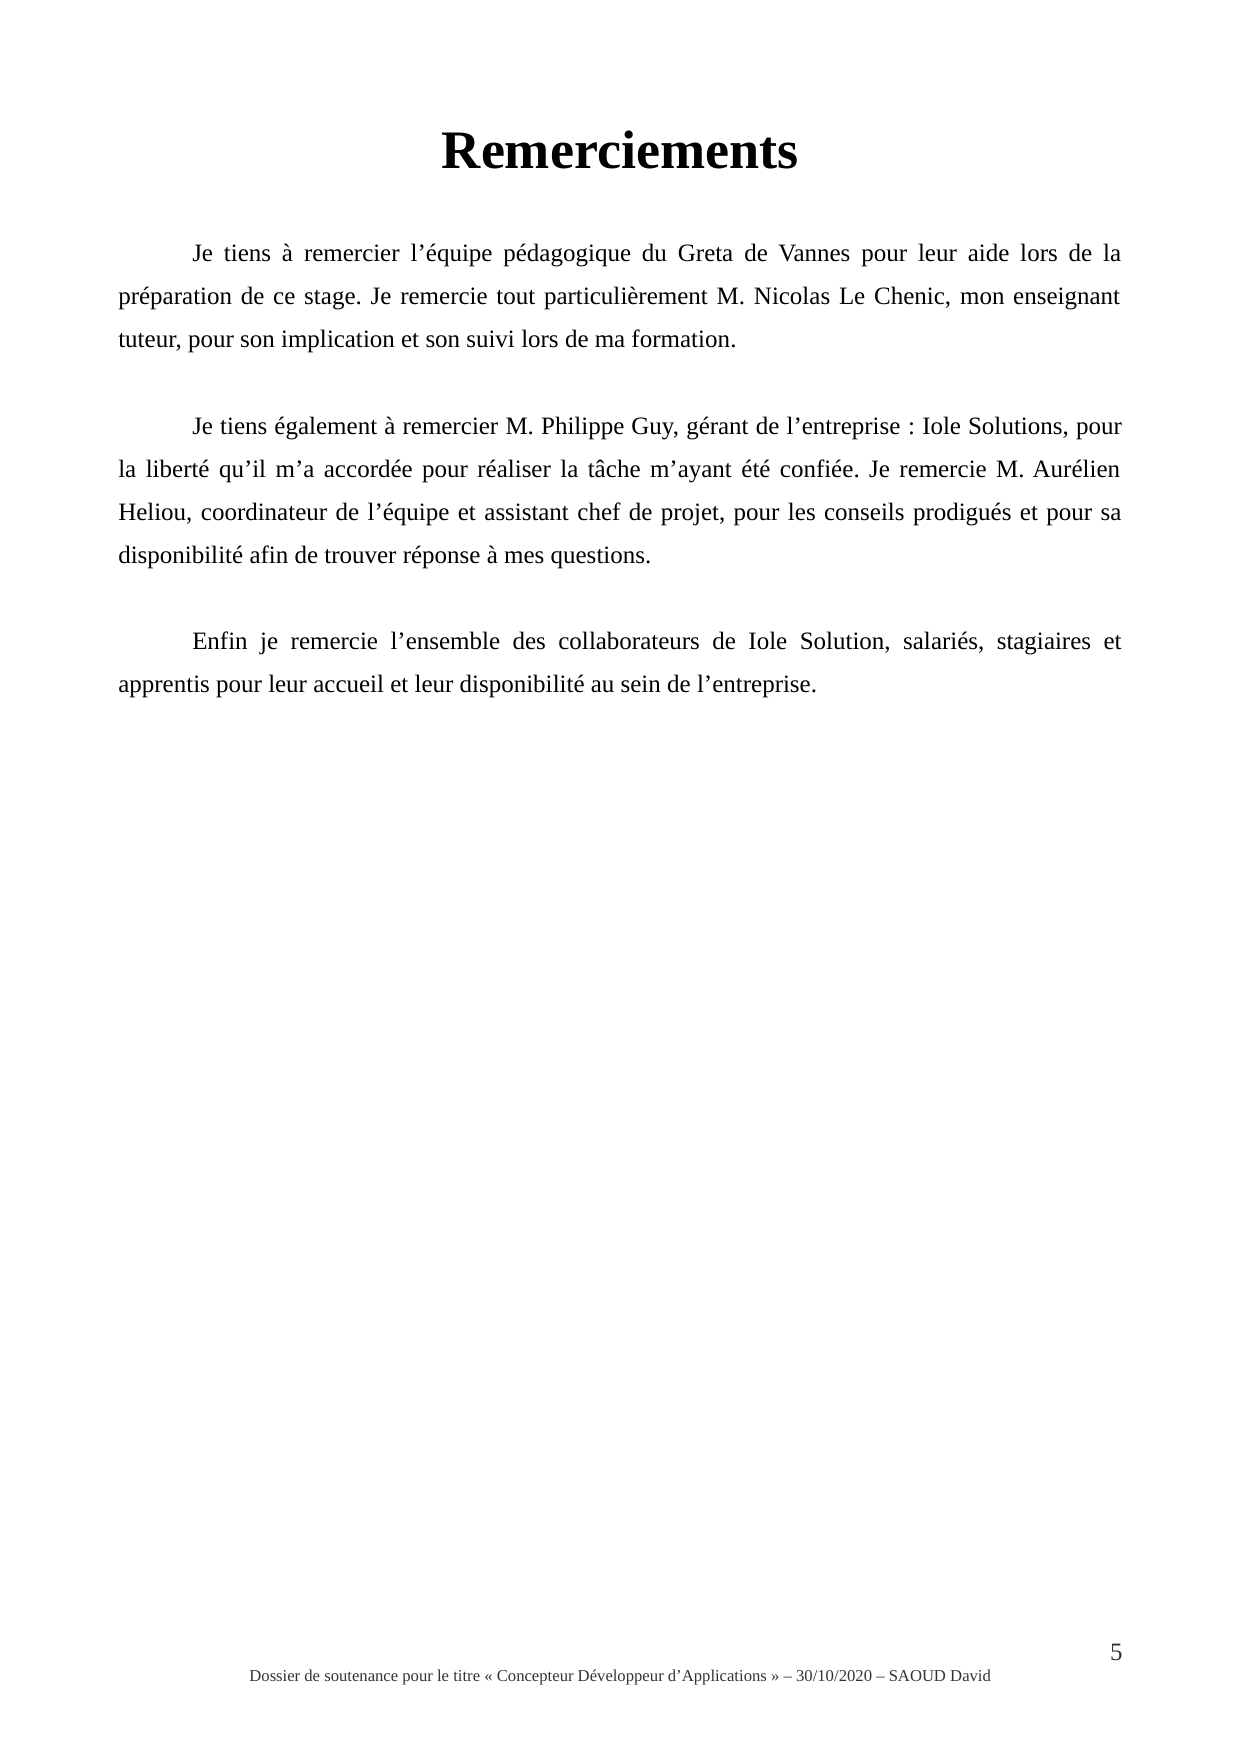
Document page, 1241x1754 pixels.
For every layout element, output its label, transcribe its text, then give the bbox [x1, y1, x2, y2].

text Je tiens à remercier l’équipe pédagogique du Greta de Vannes pour leur aide lors de la préparation de ce stage. Je remercie tout particulièrement M. Nicolas Le Chenic, mon enseignant tuteur, pour son implication et son suivi lors de ma formation. [118, 238, 1122, 353]
subtitle Remerciements [118, 118, 1122, 180]
text Enfin je remercie l’ensemble des collaborateurs de Iole Solution, salariés, stagiaires et apprentis pour leur accueil et leur disponibilité au sein de l’entreprise. [118, 626, 1122, 698]
text Je tiens également à remercier M. Philippe Guy, gérant de l’entreprise : Iole Solutions, pour la liberté qu’il m’a accordée pour réaliser la tâche m’ayant été confiée. Je remercie M. Aurélien Heliou, coordinateur de l’équipe et assistant chef de projet, pour les conseils prodigués et pour sa disponibilité afin de trouver réponse à mes questions. [118, 411, 1122, 569]
